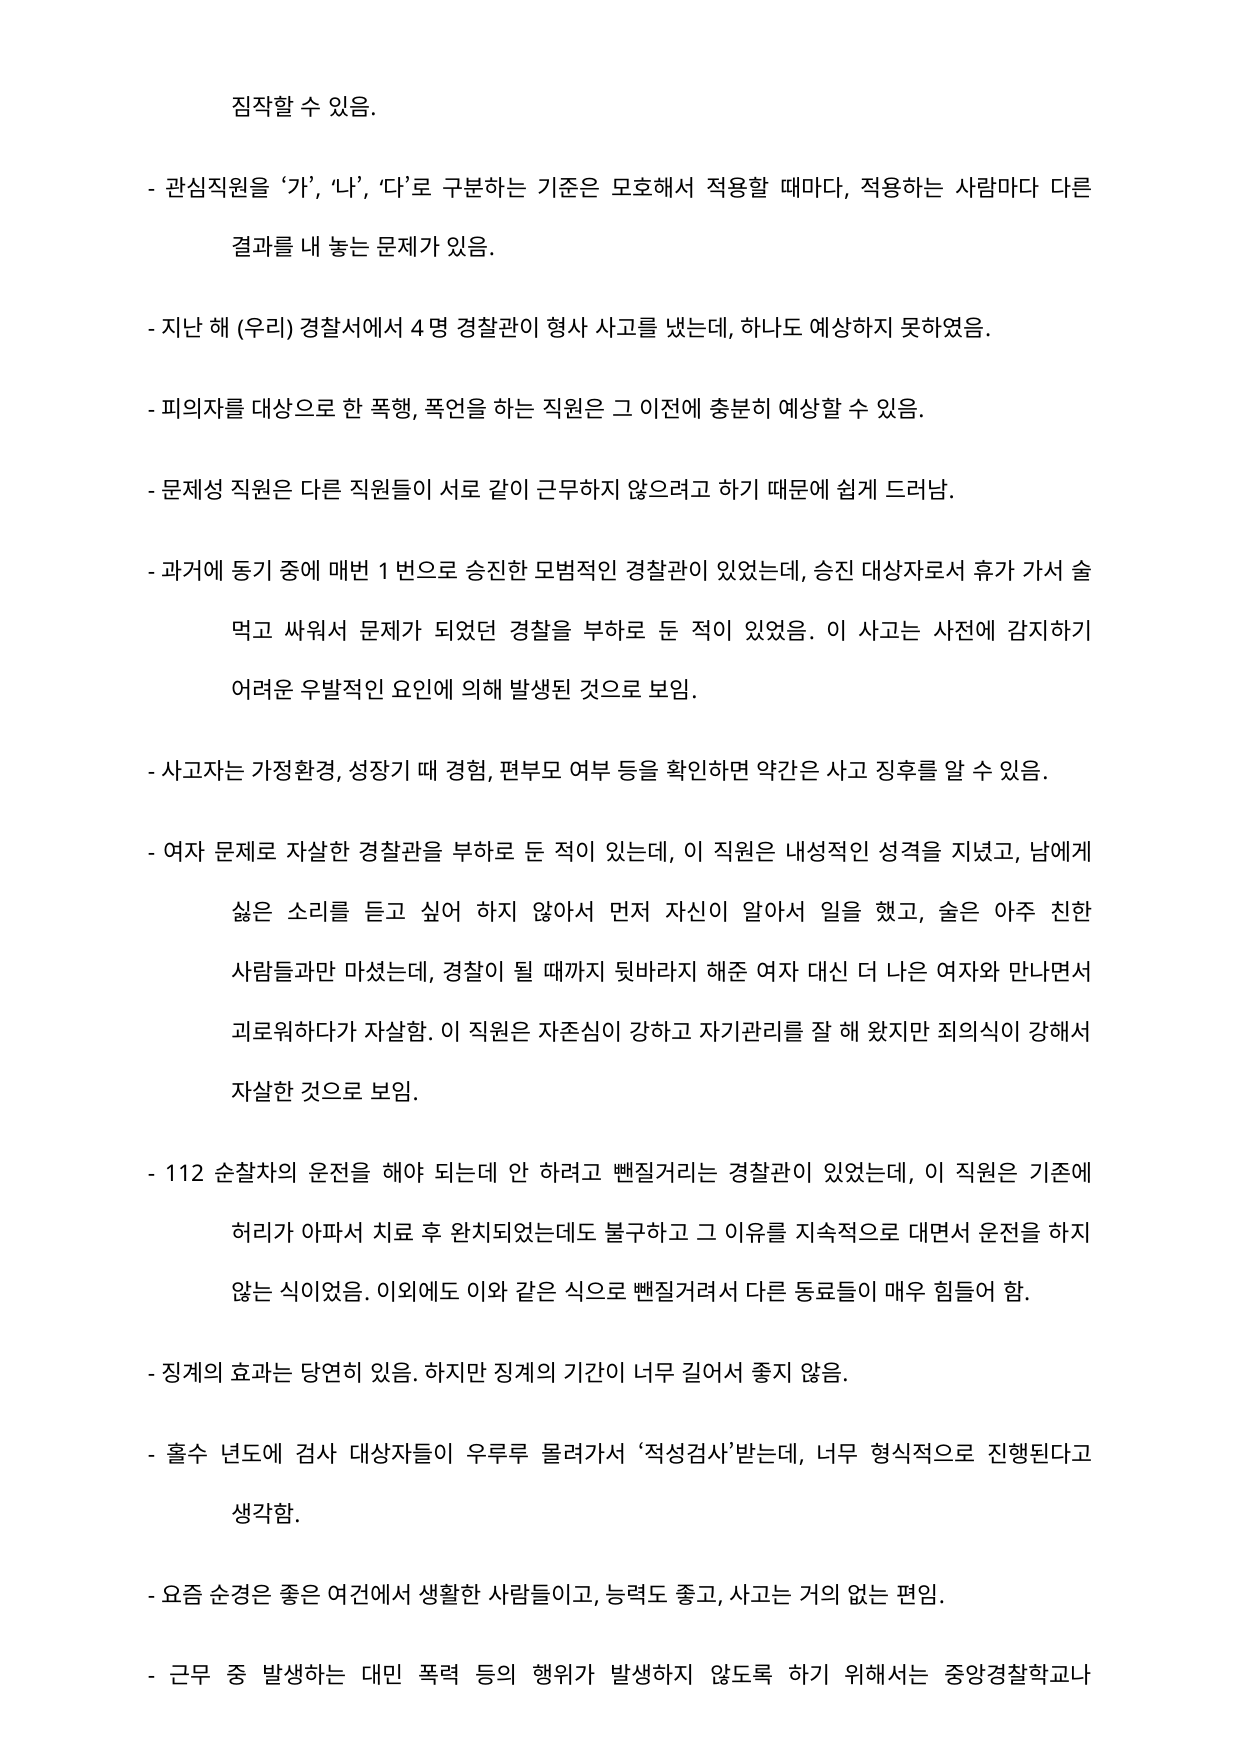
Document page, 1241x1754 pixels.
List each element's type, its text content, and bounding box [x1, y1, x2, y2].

text - 요즘 순경은 좋은 여건에서 생활한 사람들이고, 능력도 좋고, 사고는 거의 없는 편임. [148, 1577, 1093, 1610]
text - 홀수 년도에 검사 대상자들이 우루루 몰려가서 ‘적성검사’받는데, 너무 형식적으로 진행된다고 생각함. [148, 1436, 1093, 1529]
text - 지난 해 (우리) 경찰서에서 4명 경찰관이 형사 사고를 냈는데, 하나도 예상하지 못하였음. [148, 310, 1093, 343]
text - 피의자를 대상으로 한 폭행, 폭언을 하는 직원은 그 이전에 충분히 예상할 수 있음. [148, 391, 1093, 424]
text - 징계의 효과는 당연히 있음. 하지만 징계의 기간이 너무 길어서 좋지 않음. [148, 1355, 1093, 1388]
text - 과거에 동기 중에 매번 1번으로 승진한 모범적인 경찰관이 있었는데, 승진 대상자로서 휴가 가서 술 먹고 싸워서 문제가 되었던 경찰을 부하로 둔 적이 있었음. 이 사고는 사전에 감지하기 어려운 우발적인 요인에 의해 발생된 것으로 보임. [148, 553, 1093, 706]
text - 문제성 직원은 다른 직원들이 서로 같이 근무하지 않으려고 하기 때문에 쉽게 드러남. [148, 472, 1093, 505]
text - 근무 중 발생하는 대민 폭력 등의 행위가 발생하지 않도록 하기 위해서는 중앙경찰학교나 [148, 1657, 1093, 1691]
text - 여자 문제로 자살한 경찰관을 부하로 둔 적이 있는데, 이 직원은 내성적인 성격을 지녔고, 남에게 싫은 소리를 듣고 싶어 하지 않아서 먼저 자신이 알아서 일을 했고, 술은 아주 친한 사람들과만 마셨는데, 경찰이 될 때까지 뒷바라지 해준 여자 대신 더 나은 여자와 만나면서 괴로워하다가 자살함. 이 직원은 자존심이 강하고 자기관리를 잘 해 왔지만 죄의식이 강해서 자살한 것으로 보임. [148, 834, 1093, 1107]
text - 112 순찰차의 운전을 해야 되는데 안 하려고 뺀질거리는 경찰관이 있었는데, 이 직원은 기존에 허리가 아파서 치료 후 완치되었는데도 불구하고 그 이유를 지속적으로 대면서 운전을 하지 않는 식이었음. 이외에도 이와 같은 식으로 뺀질거려서 다른 동료들이 매우 힘들어 함. [148, 1154, 1093, 1307]
text - 사고자는 가정환경, 성장기 때 경험, 편부모 여부 등을 확인하면 약간은 사고 징후를 알 수 있음. [148, 753, 1093, 787]
text 짐작할 수 있음. [148, 88, 1093, 122]
text - 관심직원을 ‘가’, ‘나’, ‘다’로 구분하는 기준은 모호해서 적용할 때마다, 적용하는 사람마다 다른 결과를 내 놓는 문제가 있음. [148, 169, 1093, 263]
